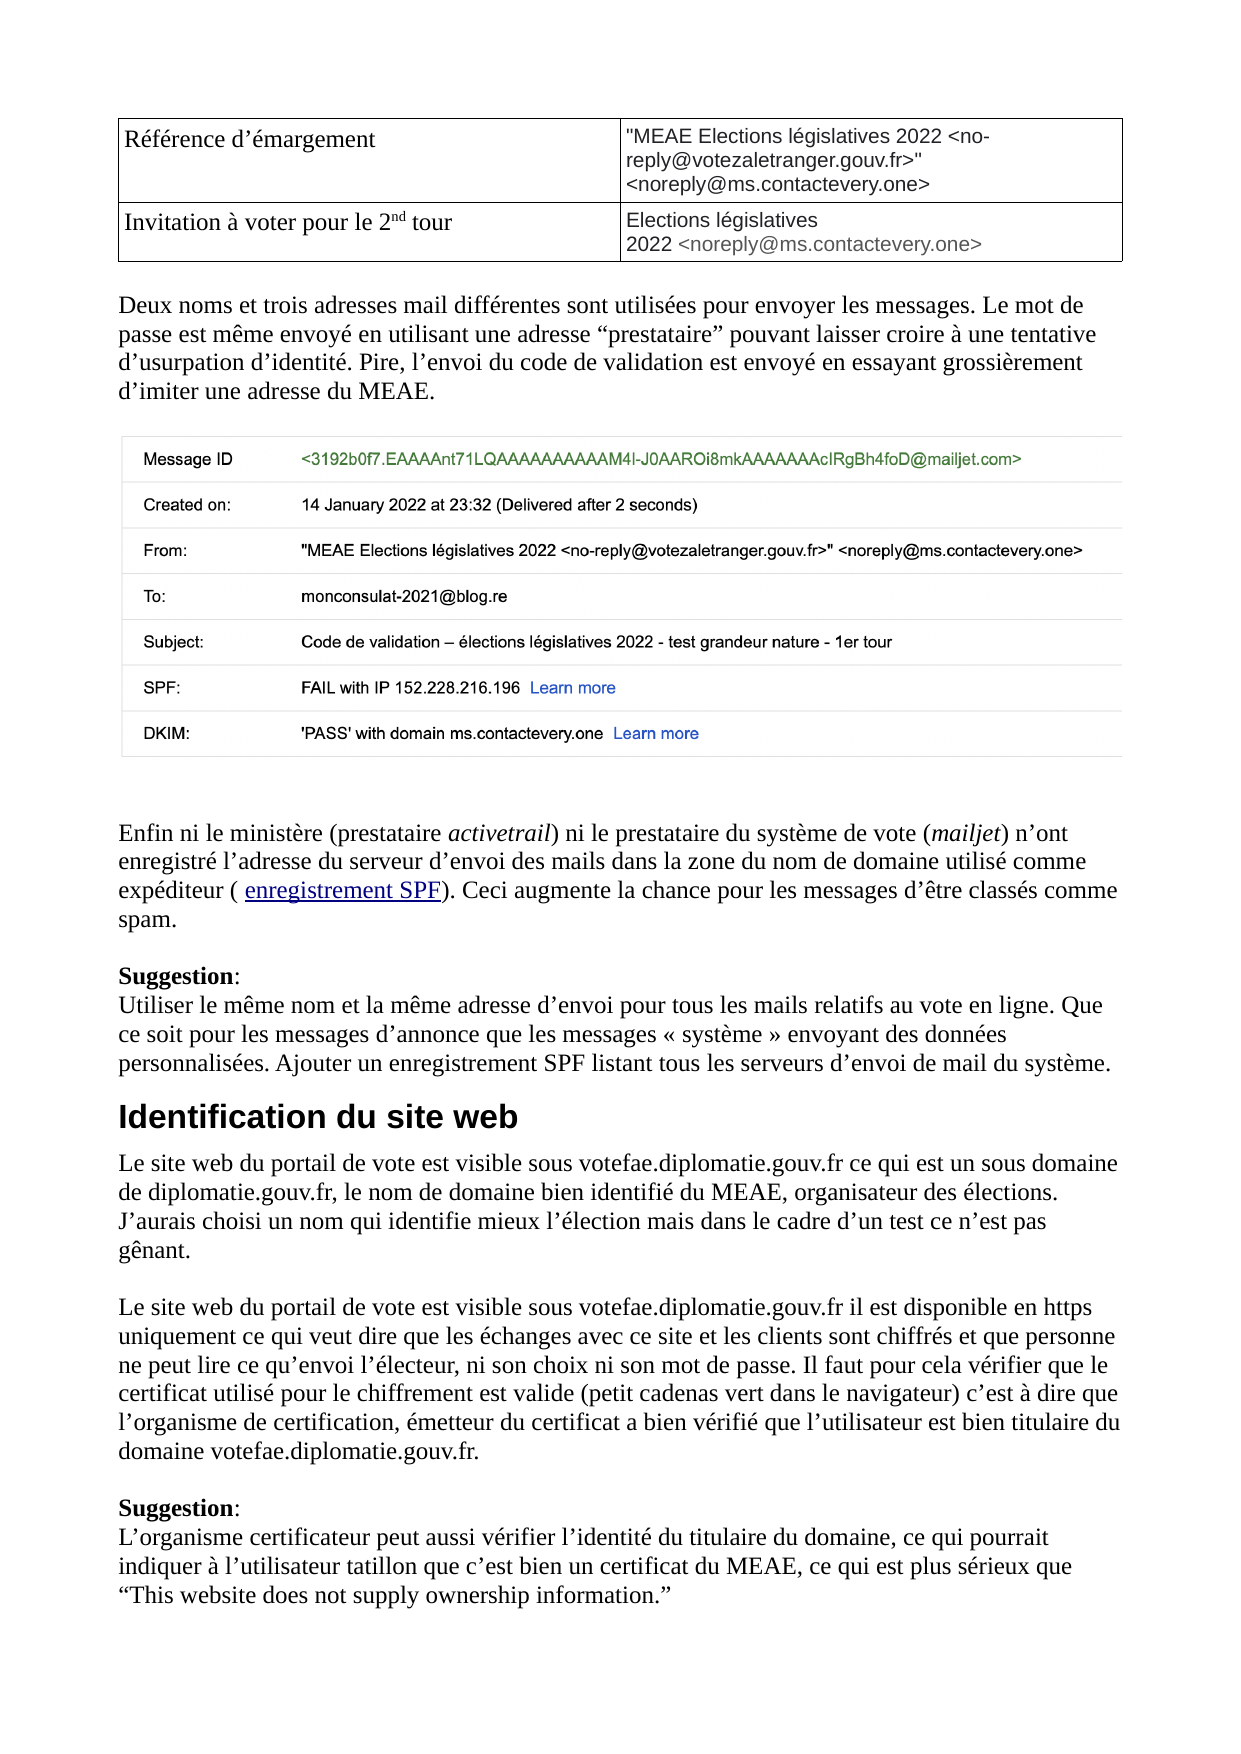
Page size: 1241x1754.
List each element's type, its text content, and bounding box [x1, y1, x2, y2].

table_cell Invitation à voter pour le 2nd tour [119, 203, 620, 261]
picture [118, 433, 1123, 761]
table_cell "MEAE Elections législatives 2022 <no-reply@votezaletranger.gouv.fr>" <noreply@ms.contactevery.one> [621, 119, 1122, 202]
text Le site web du portail de vote est visible sous votefae.diplomatie.gouv.fr ce qui est un sous domaine de diplomatie.gouv.fr, le nom de domaine bien identifié du MEAE, organisateur des élections. J’aurais choisi un nom qui identifie mieux l’élection mais dans le cadre d’un test ce n’est pas gênant. [118, 1148, 1122, 1263]
text Suggestion: [118, 961, 1122, 990]
text Deux noms et trois adresses mail différentes sont utilisées pour envoyer les messages. Le mot de passe est même envoyé en utilisant une adresse “prestataire” pouvant laisser croire à une tentative d’usurpation d’identité. Pire, l’envoi du code de validation est envoyé en essayant grossièrement d’imiter une adresse du MEAE. [118, 290, 1122, 405]
table_cell Référence d’émargement [119, 119, 620, 202]
text Enfin ni le ministère (prestataire activetrail) ni le prestataire du système de vote (mailjet) n’ont enregistré l’adresse du serveur d’envoi des mails dans la zone du nom de domaine utilisé comme expéditeur ( enregistrement SPF). Ceci augmente la chance pour les messages d’être classés comme spam. [118, 818, 1122, 933]
text Utiliser le même nom et la même adresse d’envoi pour tous les mails relatifs au vote en ligne. Que ce soit pour les messages d’annonce que les messages « système » envoyant des données personnalisées. Ajouter un enregistrement SPF listant tous les serveurs d’envoi de mail du système. [118, 990, 1122, 1076]
text Le site web du portail de vote est visible sous votefae.diplomatie.gouv.fr il est disponible en https uniquement ce qui veut dire que les échanges avec ce site et les clients sont chiffrés et que personne ne peut lire ce qu’envoi l’électeur, ni son choix ni son mot de passe. Il faut pour cela vérifier que le certificat utilisé pour le chiffrement est valide (petit cadenas vert dans le navigateur) c’est à dire que l’organisme de certification, émetteur du certificat a bien vérifié que l’utilisateur est bien titulaire du domaine votefae.diplomatie.gouv.fr. [118, 1292, 1122, 1465]
table_cell Elections législatives 2022 <noreply@ms.contactevery.one> [621, 203, 1122, 261]
subtitle Identification du site web [118, 1097, 1122, 1136]
text L’organisme certificateur peut aussi vérifier l’identité du titulaire du domaine, ce qui pourrait indiquer à l’utilisateur tatillon que c’est bien un certificat du MEAE, ce qui est plus sérieux que “This website does not supply ownership information.” [118, 1522, 1122, 1608]
text Suggestion: [118, 1493, 1122, 1522]
